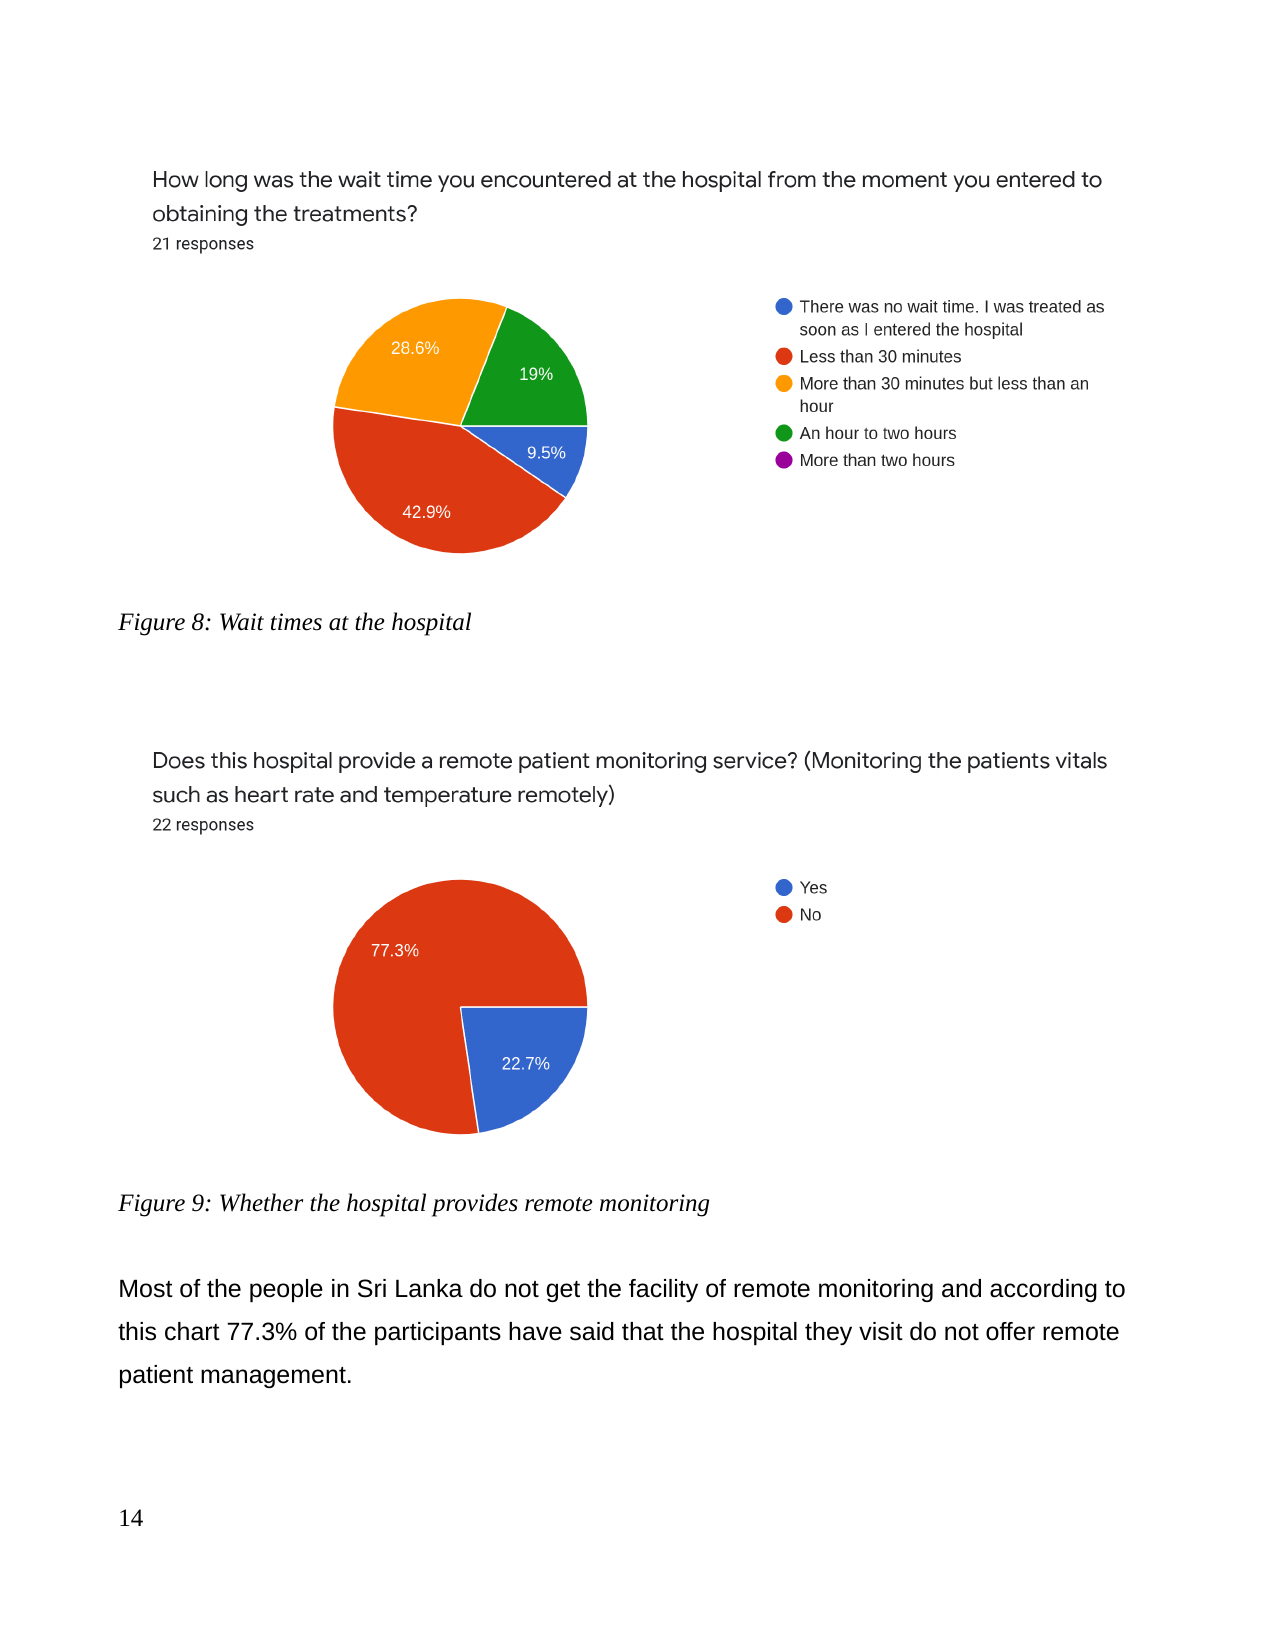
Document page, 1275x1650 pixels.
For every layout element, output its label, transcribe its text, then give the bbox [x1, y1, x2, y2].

picture [118, 130, 1157, 602]
text Figure 8: Wait times at the hospital [118, 131, 1162, 636]
text Most of the people in Sri Lanka do not get the facility of remote monitoring and according to this chart 77.3% of the participants have said that the hospital they visit do not offer remote patient management. [118, 1274, 1157, 1389]
text Figure 9: Whether the hospital provides remote monitoring [118, 711, 1160, 1217]
picture [118, 711, 1157, 1183]
